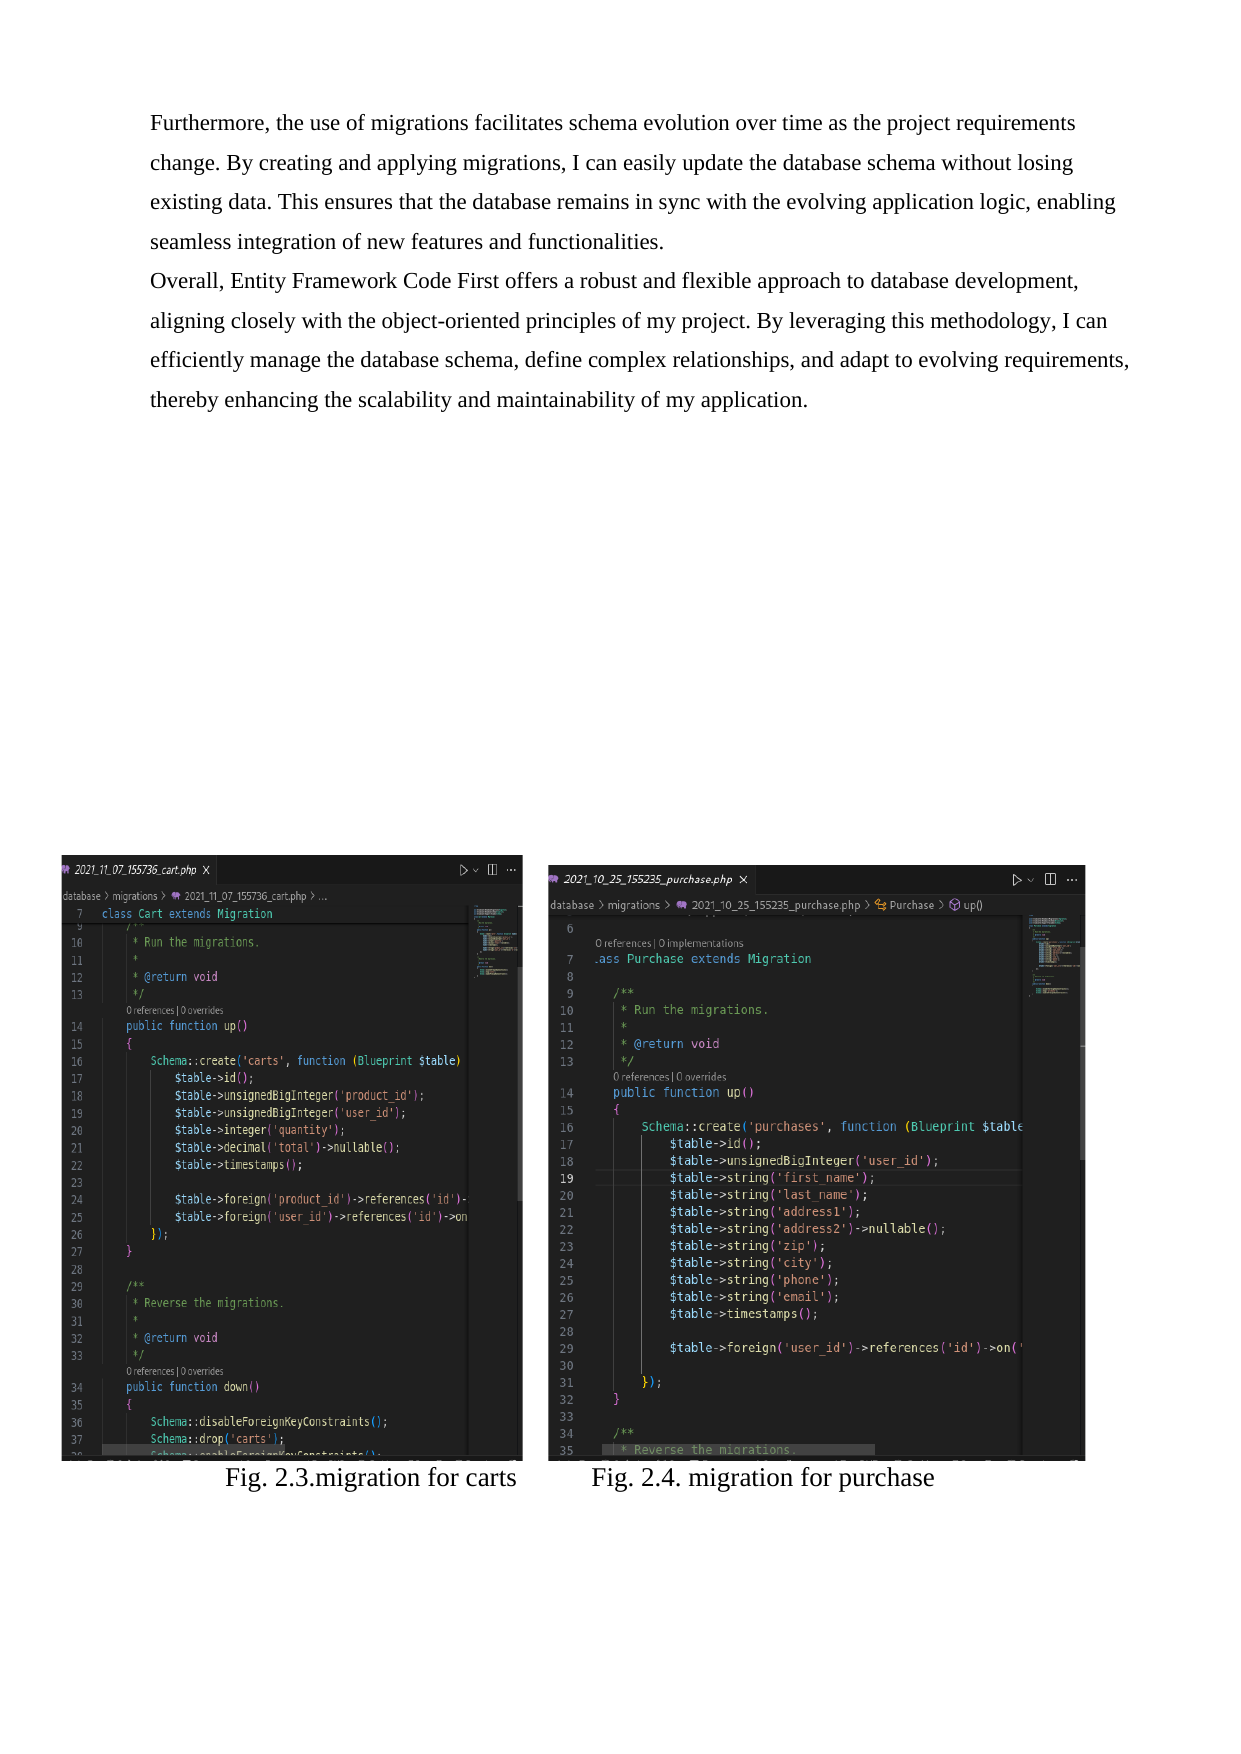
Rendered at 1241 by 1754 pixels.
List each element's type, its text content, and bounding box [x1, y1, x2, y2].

text Overall, Entity Framework Code First offers a robust and flexible approach to database development, aligning closely with the object-oriented principles of my project. By leveraging this methodology, I can efficiently manage the database schema, define complex relationships, and adapt to evolving requirements, thereby enhancing the scalability and maintainability of my application. [150, 267, 1152, 412]
text Fig. 2.3.migration for carts Fig. 2.4. migration for purchase [225, 838, 1179, 1492]
picture [548, 865, 1086, 1461]
text Furthermore, the use of migrations facilitates schema evolution over time as the project requirements change. By creating and applying migrations, I can easily update the database schema without losing existing data. This ensures that the database remains in sync with the evolving application logic, enabling seamless integration of new features and functionalities. [150, 109, 1152, 254]
picture [61, 855, 523, 1461]
